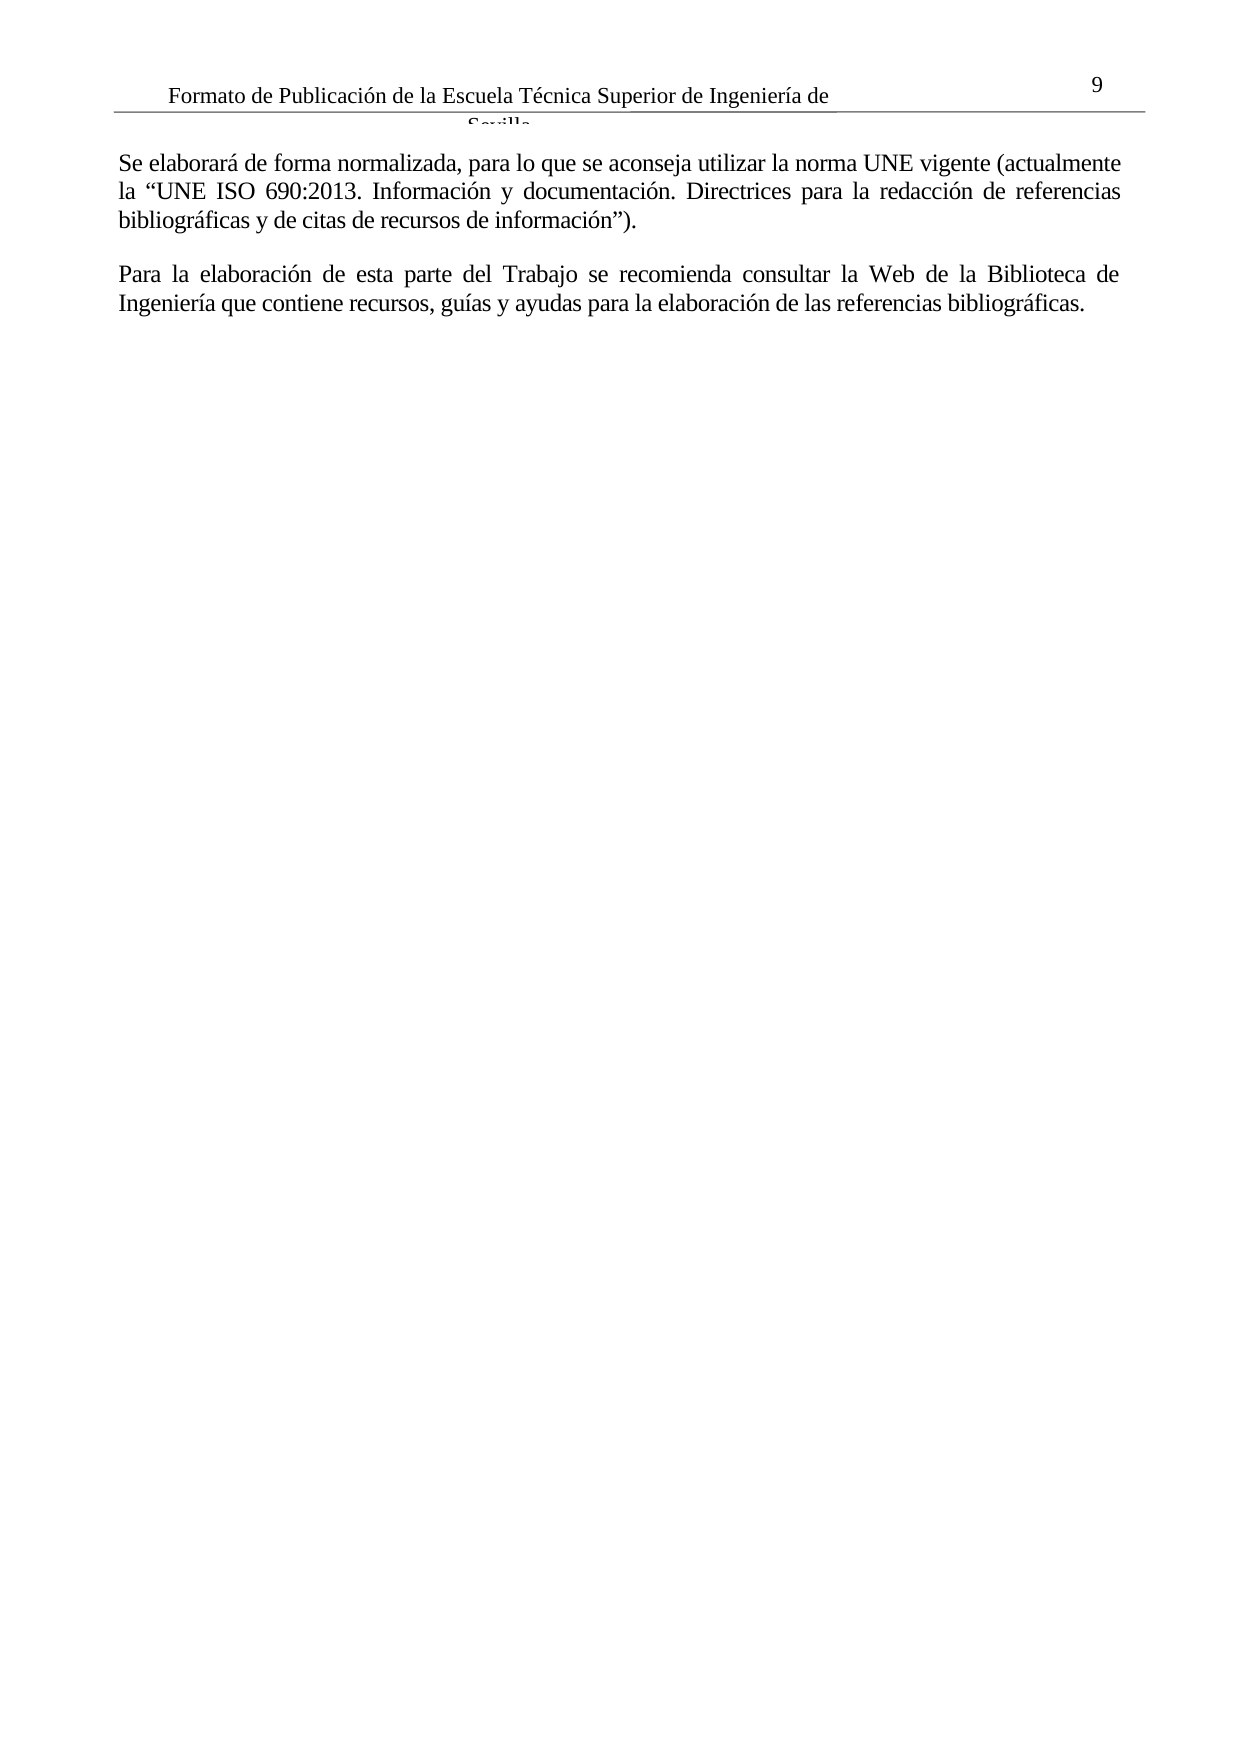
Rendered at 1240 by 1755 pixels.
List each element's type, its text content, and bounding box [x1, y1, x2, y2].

text Para la elaboración de esta parte del Trabajo se recomienda consultar la Web de la Biblioteca de Ingeniería que contiene recursos, guías y ayudas para la elaboración de las referencias bibliográficas. [118, 259, 1121, 316]
text Se elaborará de forma normalizada, para lo que se aconseja utilizar la norma UNE vigente (actualmente la “UNE ISO 690:2013. Información y documentación. Directrices para la redacción de referencias bibliográficas y de citas de recursos de información”). [118, 148, 1121, 234]
